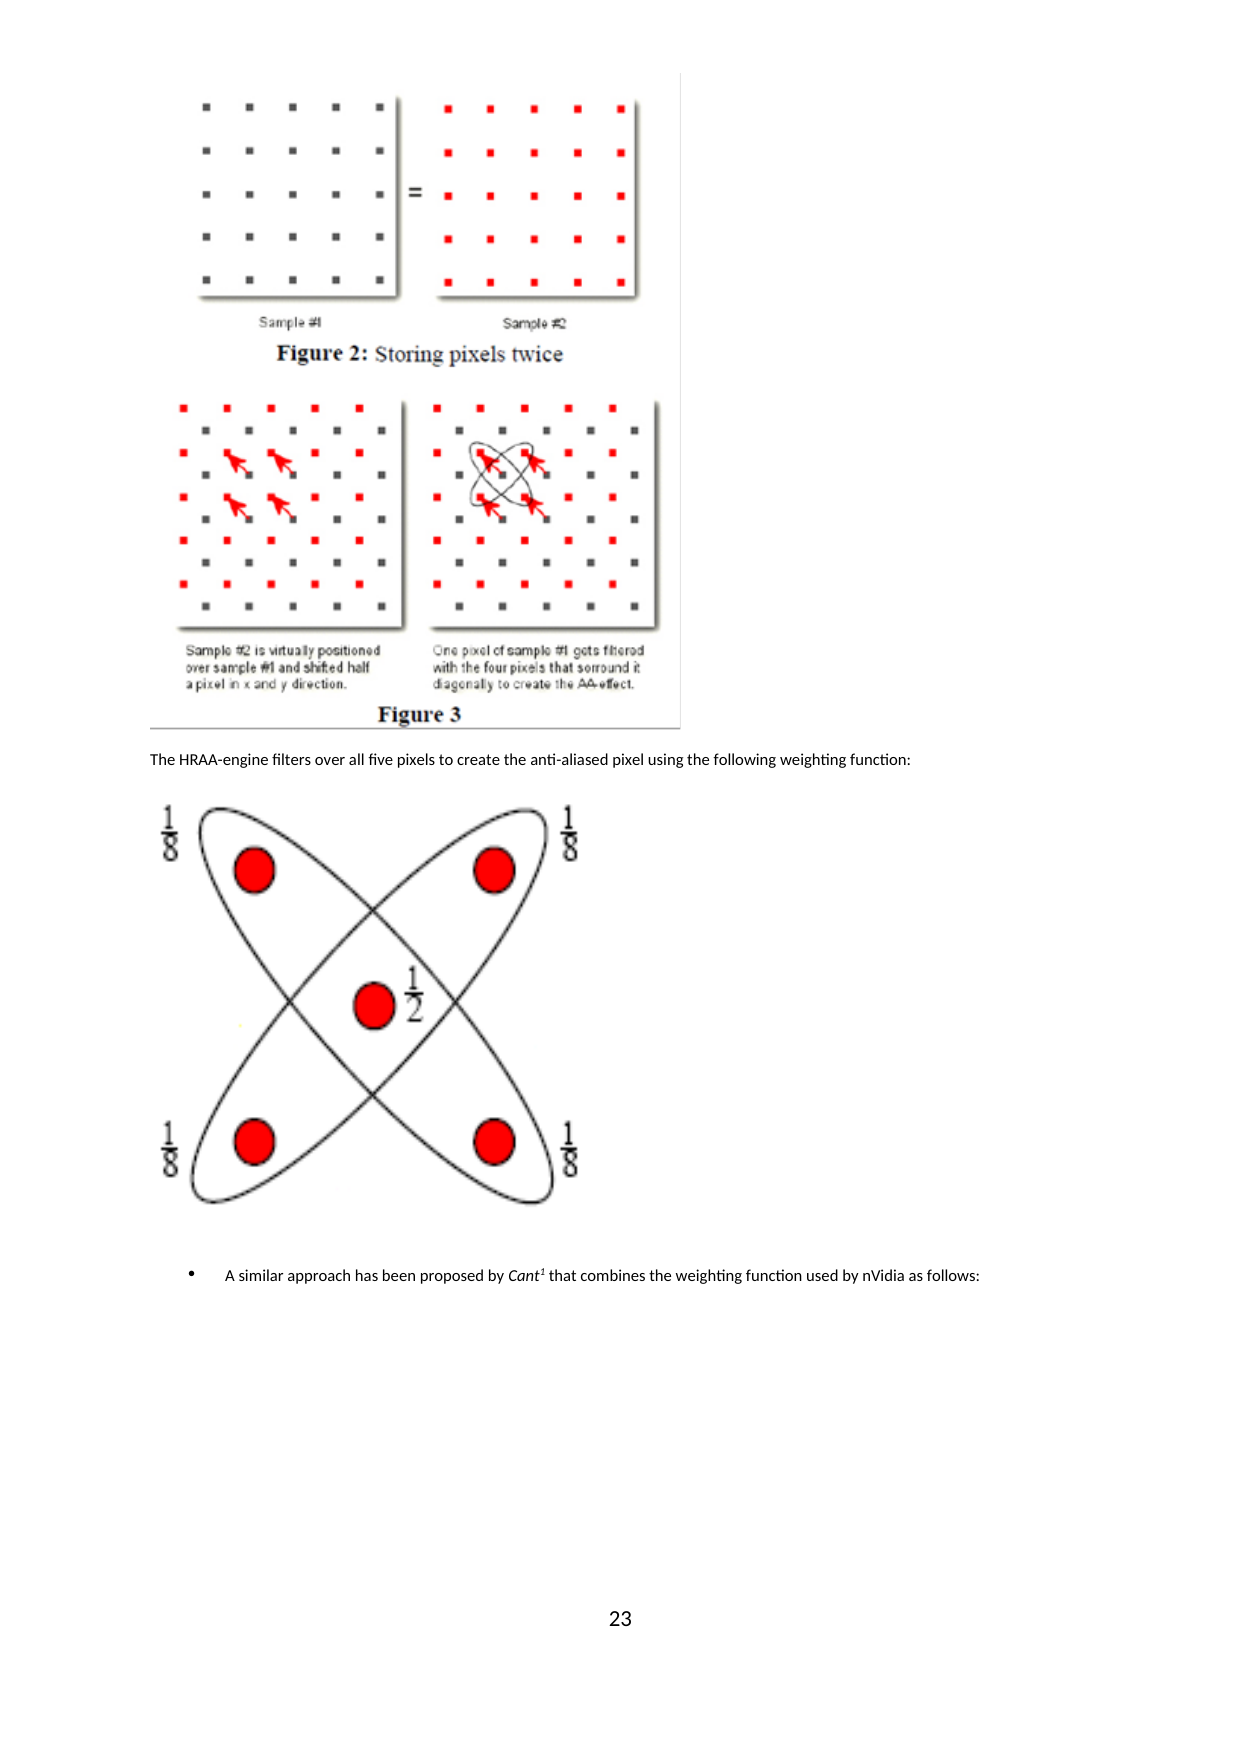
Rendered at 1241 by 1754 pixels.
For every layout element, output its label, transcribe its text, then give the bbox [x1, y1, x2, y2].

text The HRAA-engine filters over all five pixels to create the anti-aliased pixel using the following weighting function: [150, 749, 1090, 769]
list A similar approach has been proposed by Cant1 that combines the weighting function used by nVidia as follows: [187, 1260, 1090, 1286]
